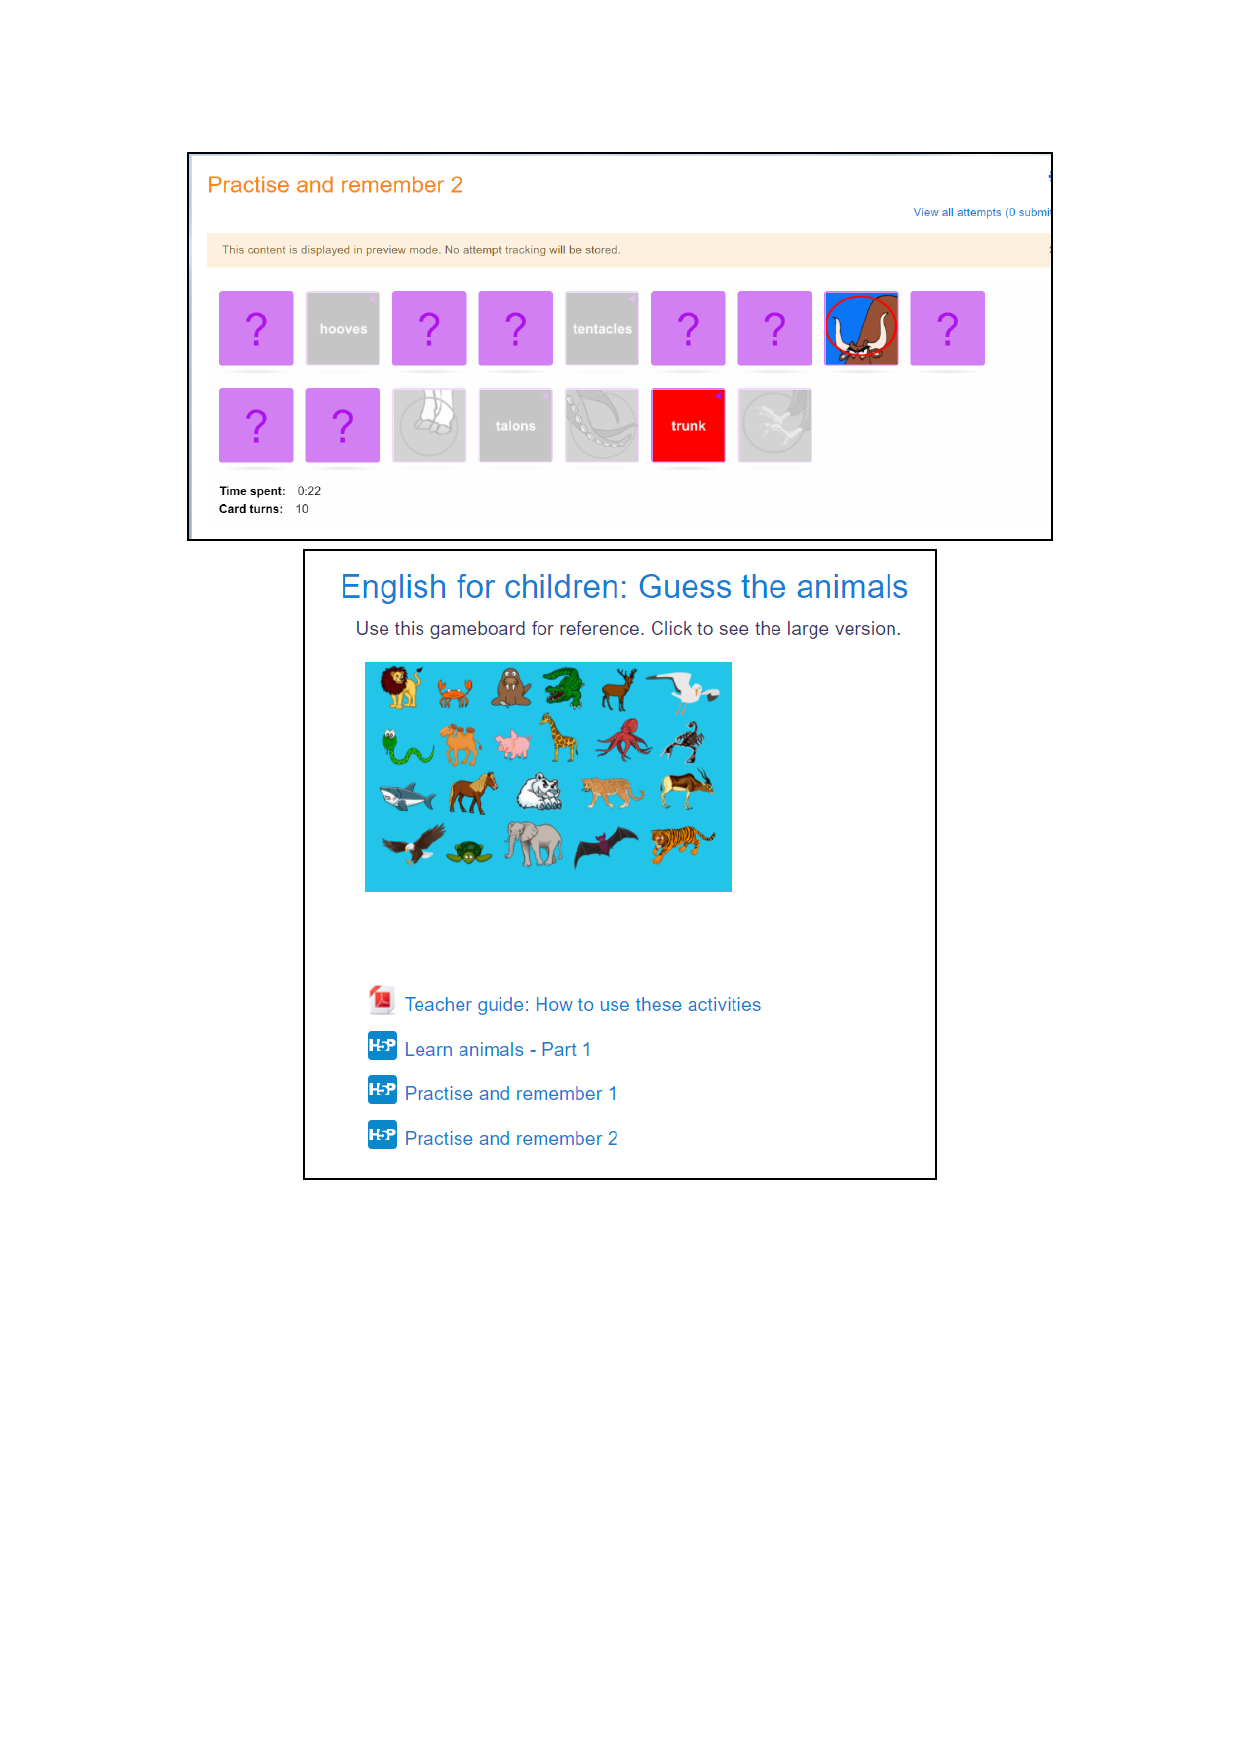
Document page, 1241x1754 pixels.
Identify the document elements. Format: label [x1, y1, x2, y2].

picture [189, 154, 1051, 539]
